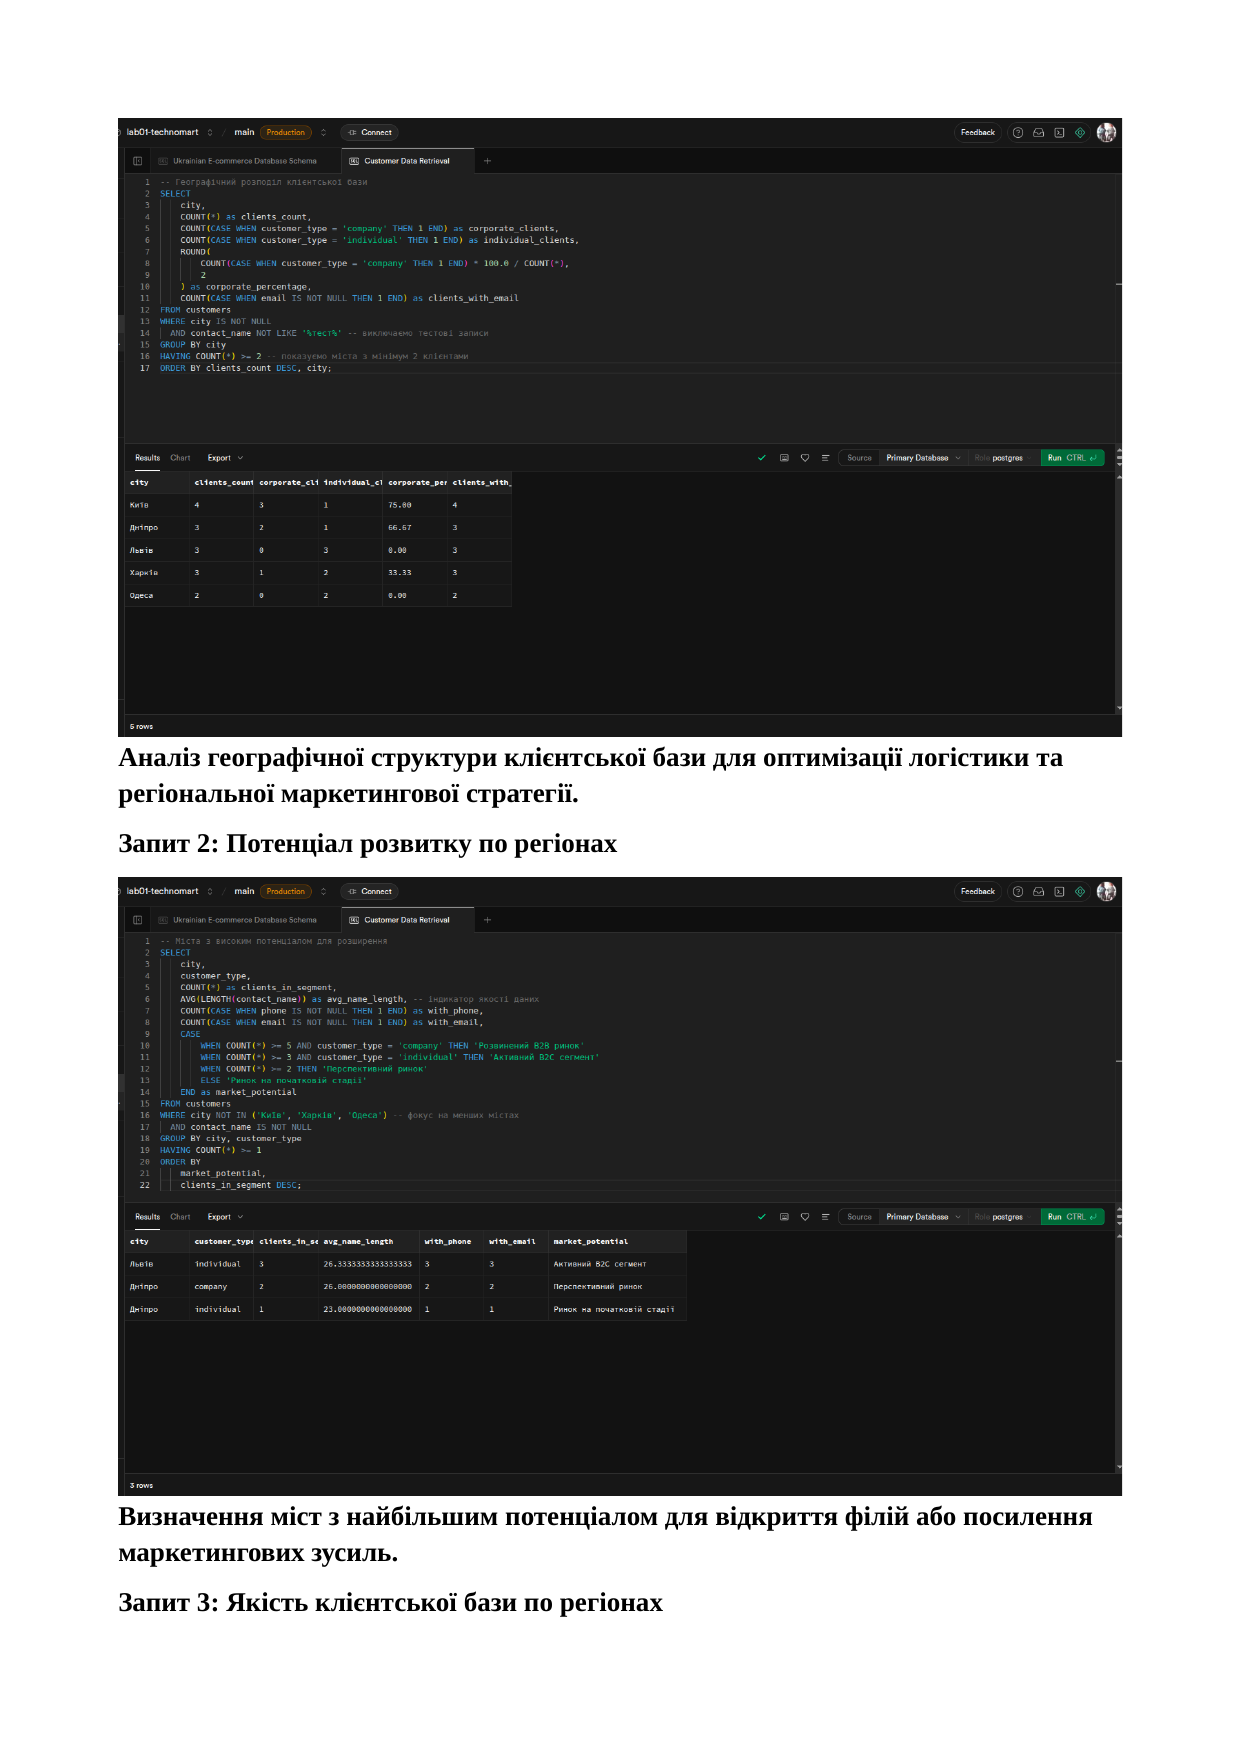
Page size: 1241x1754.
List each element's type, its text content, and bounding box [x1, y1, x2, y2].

text Запит 3: Якість клієнтської бази по регіонах [118, 1586, 1122, 1617]
text Визначення міст з найбільшим потенціалом для відкриття філій або посилення маркетингових зусиль. [118, 1496, 1122, 1567]
picture [118, 877, 1123, 1496]
picture [118, 118, 1123, 737]
text Аналіз географічної структури клієнтської бази для оптимізації логістики та регіональної маркетингової стратегії. [118, 737, 1122, 808]
text Запит 2: Потенціал розвитку по регіонах [118, 827, 1122, 858]
